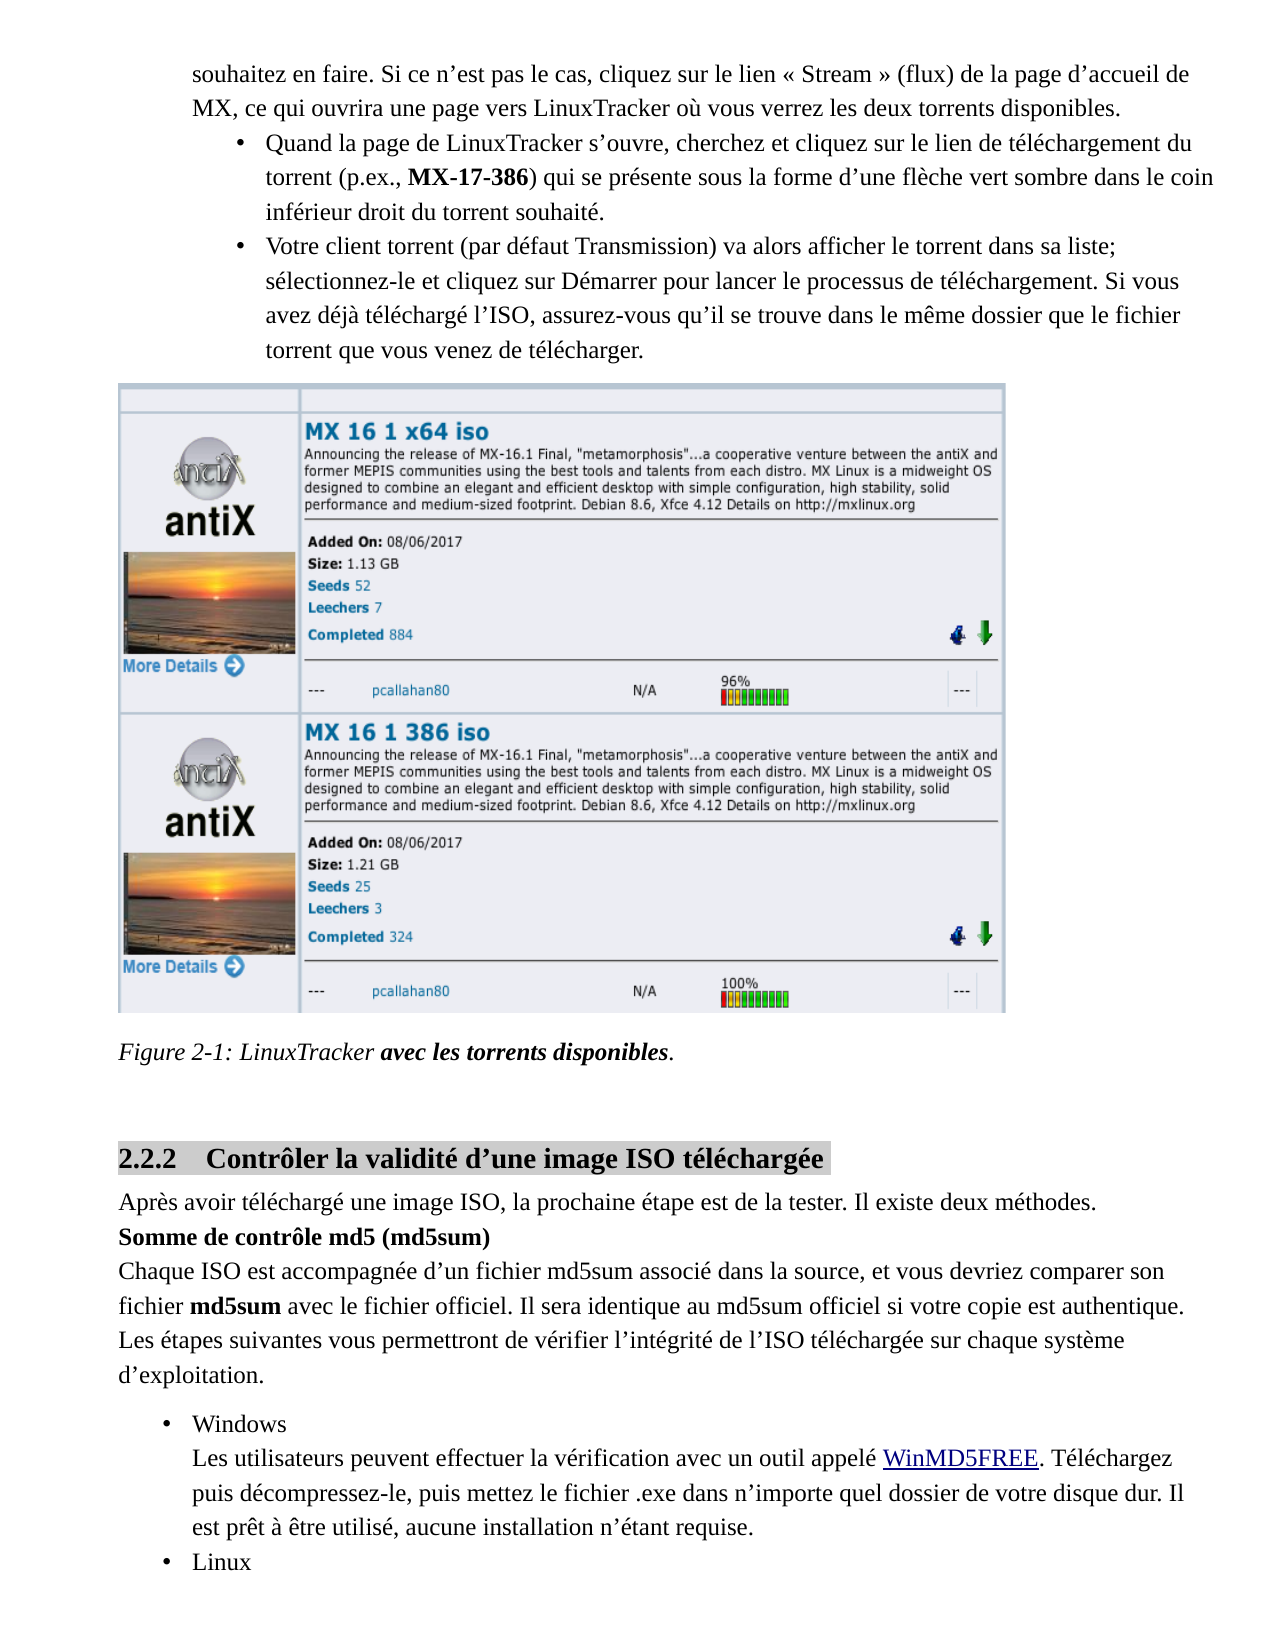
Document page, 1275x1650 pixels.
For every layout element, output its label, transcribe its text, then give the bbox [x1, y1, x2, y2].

text Figure 2-1: LinuxTracker avec les torrents disponibles. [118, 1037, 1216, 1065]
list Quand la page de LinuxTracker s’ouvre, cherchez et cliquez sur le lien de téléchargement du torrent (p.ex., MX-17-386) qui se présente sous la forme d’une flèche vert sombre dans le coin inférieur droit du torrent souhaité. [236, 128, 1216, 226]
list Linux [162, 1547, 1216, 1576]
picture [118, 383, 1006, 1013]
list Votre client torrent (par défaut Transmission) va alors afficher le torrent dans sa liste; sélectionnez-le et cliquez sur Démarrer pour lancer le processus de téléchargement. Si vous avez déjà téléchargé l’ISO, assurez-vous qu’il se trouve dans le même dossier que le fichier torrent que vous venez de télécharger. [236, 231, 1216, 364]
text Après avoir téléchargé une image ISO, la prochaine étape est de la tester. Il existe deux méthodes. [118, 1187, 1216, 1216]
subtitle 2.2.2 Contrôler la validité d’une image ISO téléchargée [831, 1141, 1216, 1175]
list souhaitez en faire. Si ce n’est pas le cas, cliquez sur le lien « Stream » (flux) de la page d’accueil de MX, ce qui ouvrira une page vers LinuxTracker où vous verrez les deux torrents disponibles. [162, 59, 1216, 122]
list Windows [162, 1409, 1216, 1438]
text Chaque ISO est accompagnée d’un fichier md5sum associé dans la source, et vous devriez comparer son fichier md5sum avec le fichier officiel. Il sera identique au md5sum officiel si votre copie est authentique. Les étapes suivantes vous permettront de vérifier l’intégrité de l’ISO téléchargée sur chaque système d’exploitation. [118, 1256, 1216, 1389]
list Les utilisateurs peuvent effectuer la vérification avec un outil appelé WinMD5FREE. Téléchargez puis décompressez-le, puis mettez le fichier .exe dans n’importe quel dossier de votre disque dur. Il est prêt à être utilisé, aucune installation n’étant requise. [162, 1443, 1216, 1541]
text Somme de contrôle md5 (md5sum) [118, 1222, 1216, 1251]
